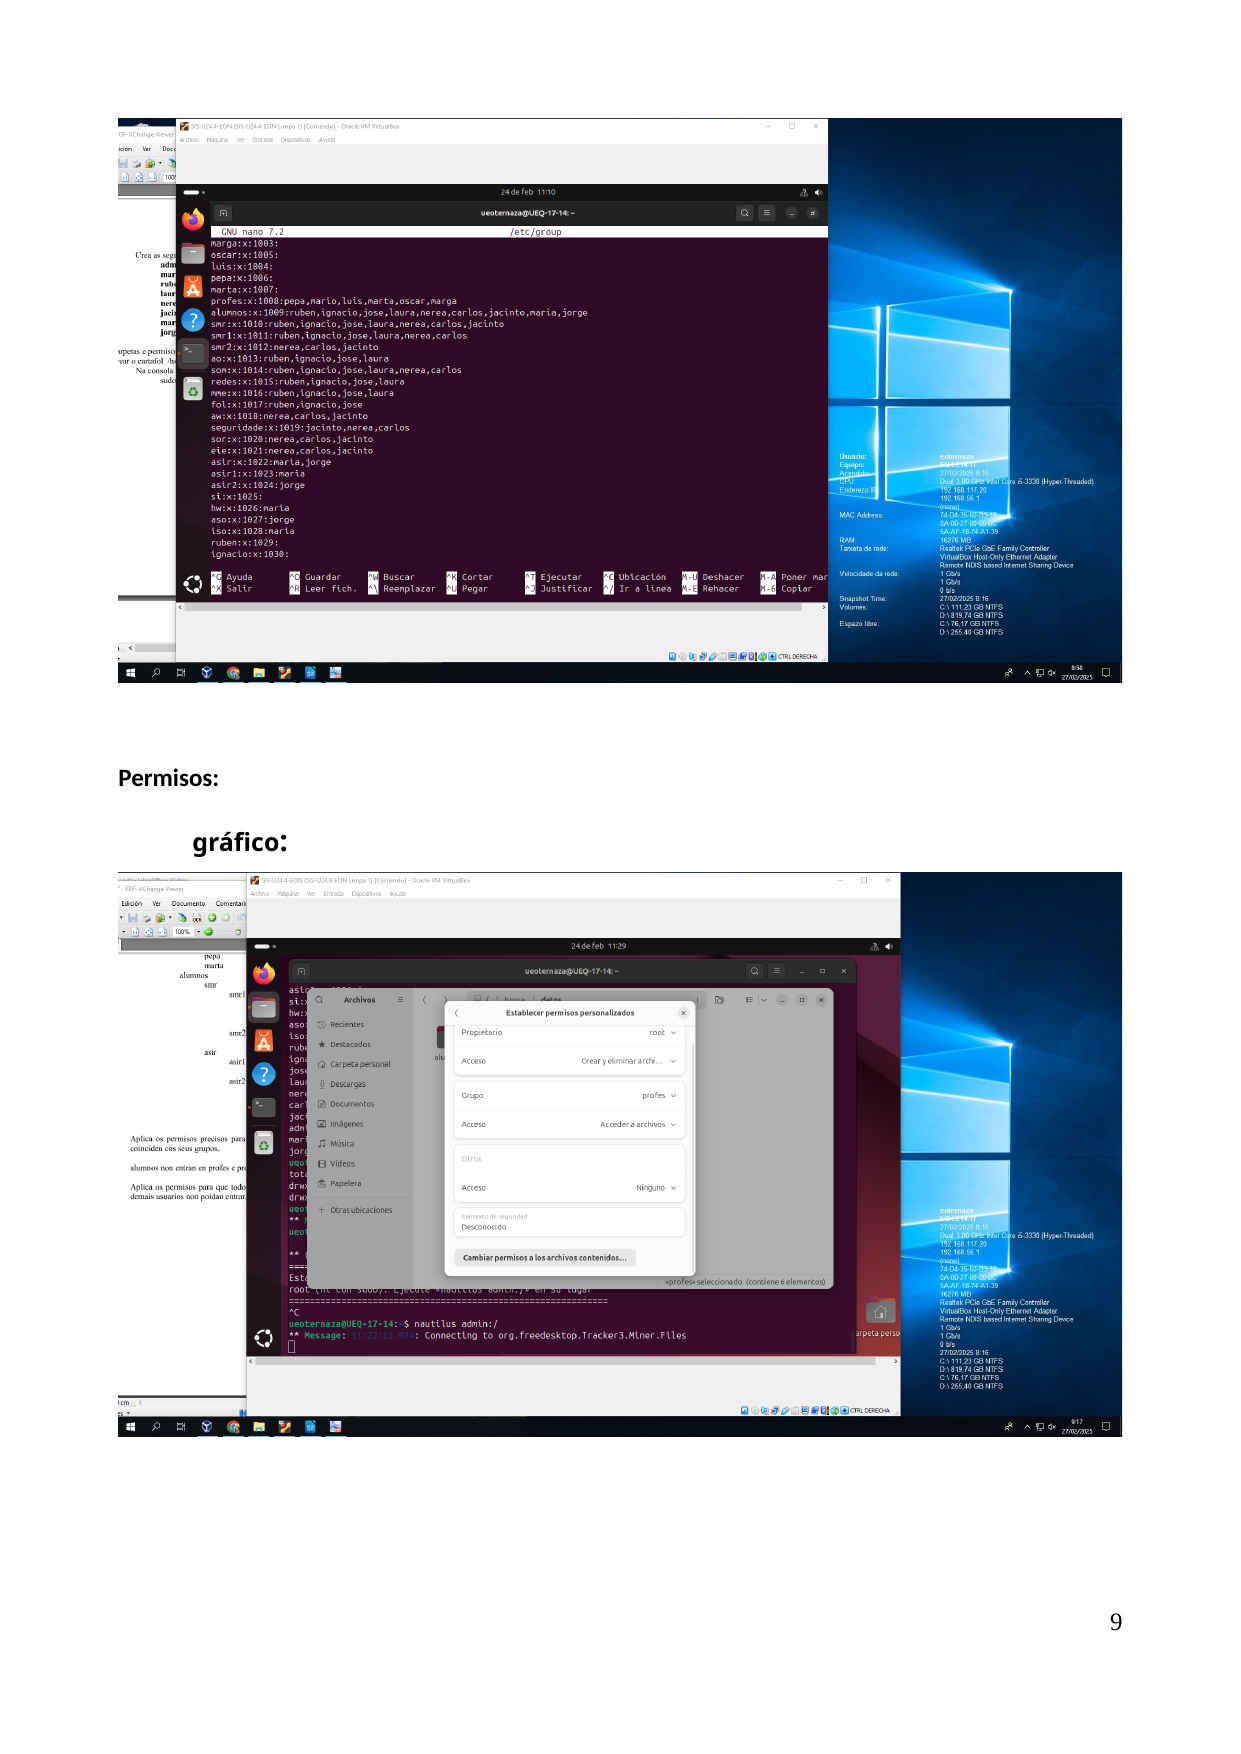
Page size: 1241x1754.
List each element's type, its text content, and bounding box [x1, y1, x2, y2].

picture [118, 872, 1123, 1437]
subtitle Permisos: [118, 762, 1122, 793]
picture [118, 118, 1123, 683]
subtitle gráfico: [118, 820, 1122, 860]
